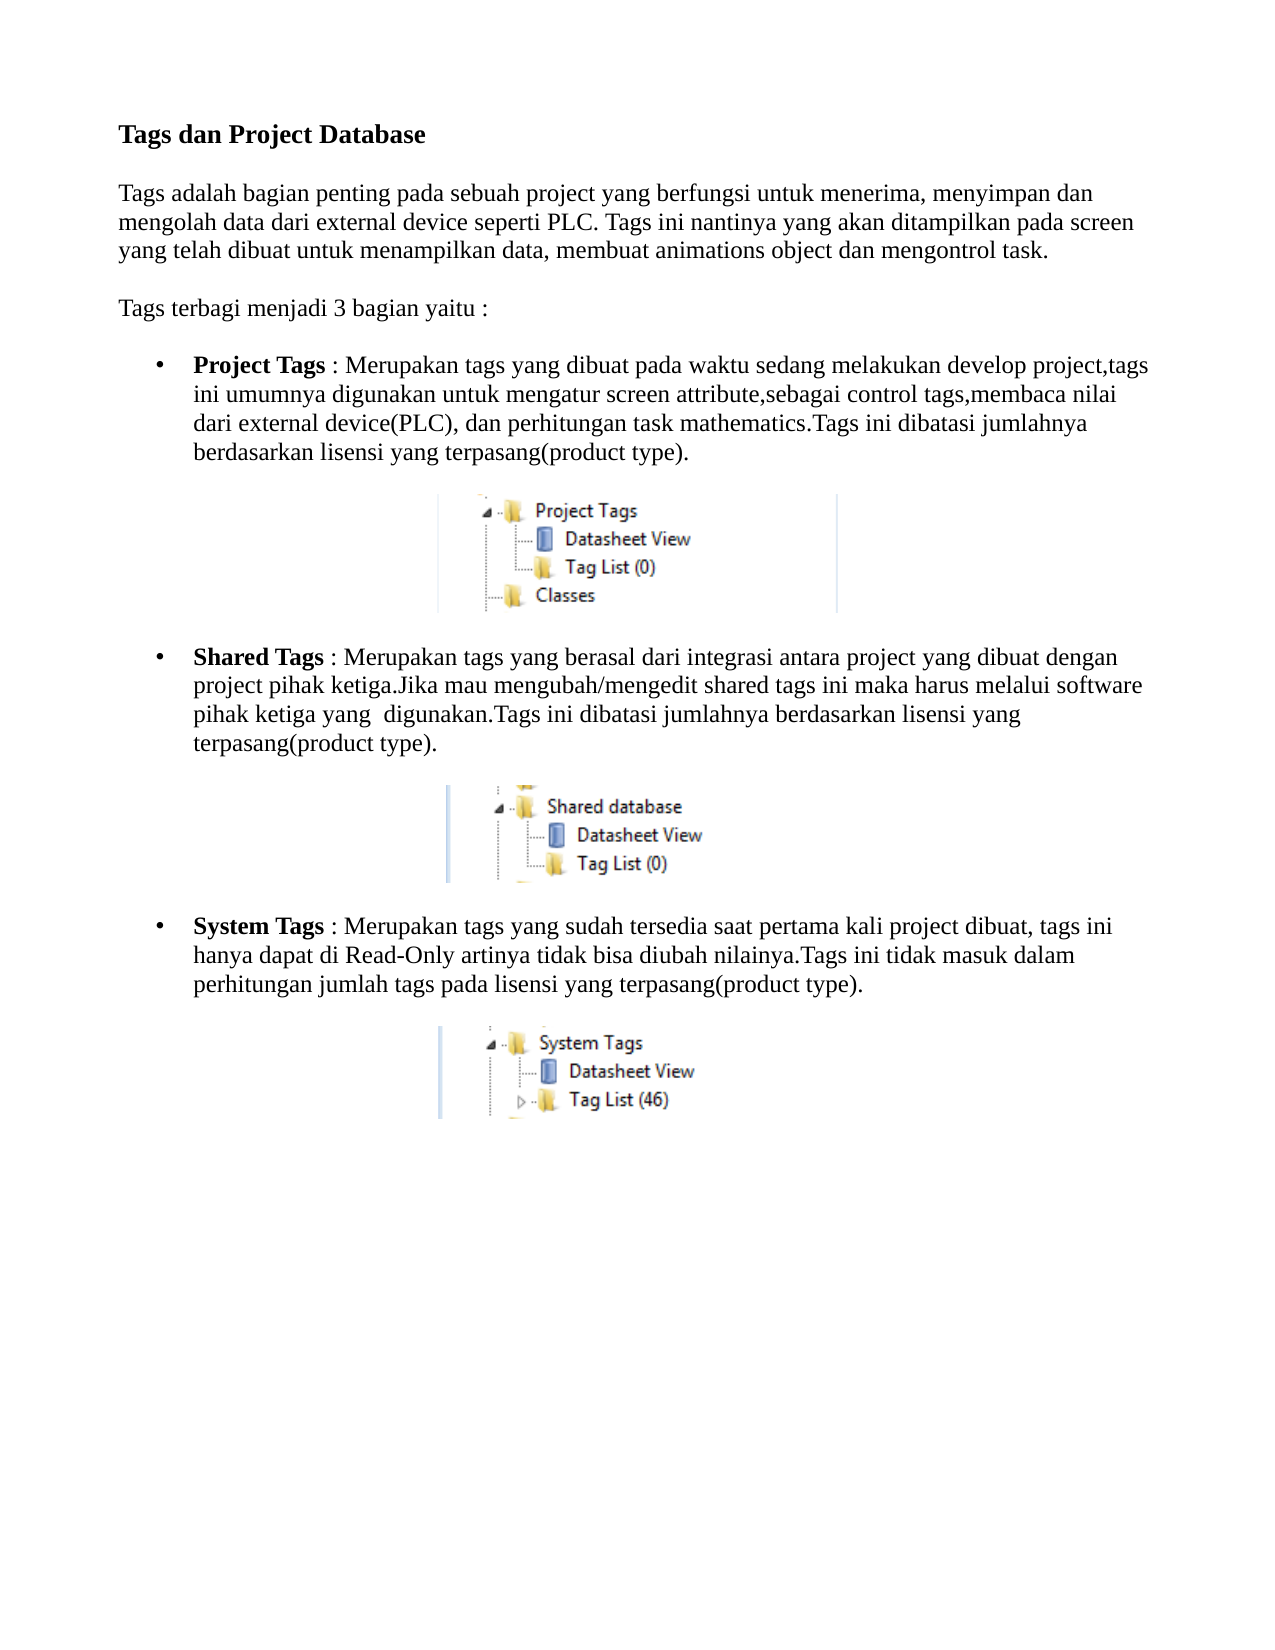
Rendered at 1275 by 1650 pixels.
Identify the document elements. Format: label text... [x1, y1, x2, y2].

list Shared Tags : Merupakan tags yang berasal dari integrasi antara project yang dibuat dengan project pihak ketiga.Jika mau mengubah/mengedit shared tags ini maka harus melalui software pihak ketiga yang digunakan.Tags ini dibatasi jumlahnya berdasarkan lisensi yang terpasang(product type). [156, 642, 1157, 757]
text Tags dan Project Database [118, 118, 1157, 149]
list Project Tags : Merupakan tags yang dibuat pada waktu sedang melakukan develop project,tags ini umumnya digunakan untuk mengatur screen attribute,sebagai control tags,membaca nilai dari external device(PLC), dan perhitungan task mathematics.Tags ini dibatasi jumlahnya berdasarkan lisensi yang terpasang(product type). [156, 351, 1157, 466]
picture [437, 494, 838, 613]
text Tags terbagi menjadi 3 bagian yaitu : [118, 293, 1157, 322]
text Tags adalah bagian penting pada sebuah project yang berfungsi untuk menerima, menyimpan dan mengolah data dari external device seperti PLC. Tags ini nantinya yang akan ditampilkan pada screen yang telah dibuat untuk menampilkan data, membuat animations object dan mengontrol task. [118, 178, 1157, 264]
picture [446, 785, 829, 883]
list System Tags : Merupakan tags yang sudah tersedia saat pertama kali project dibuat, tags ini hanya dapat di Read-Only artinya tidak bisa diubah nilainya.Tags ini tidak masuk dalam perhitungan jumlah tags pada lisensi yang terpasang(product type). [156, 911, 1157, 997]
picture [438, 1026, 837, 1119]
